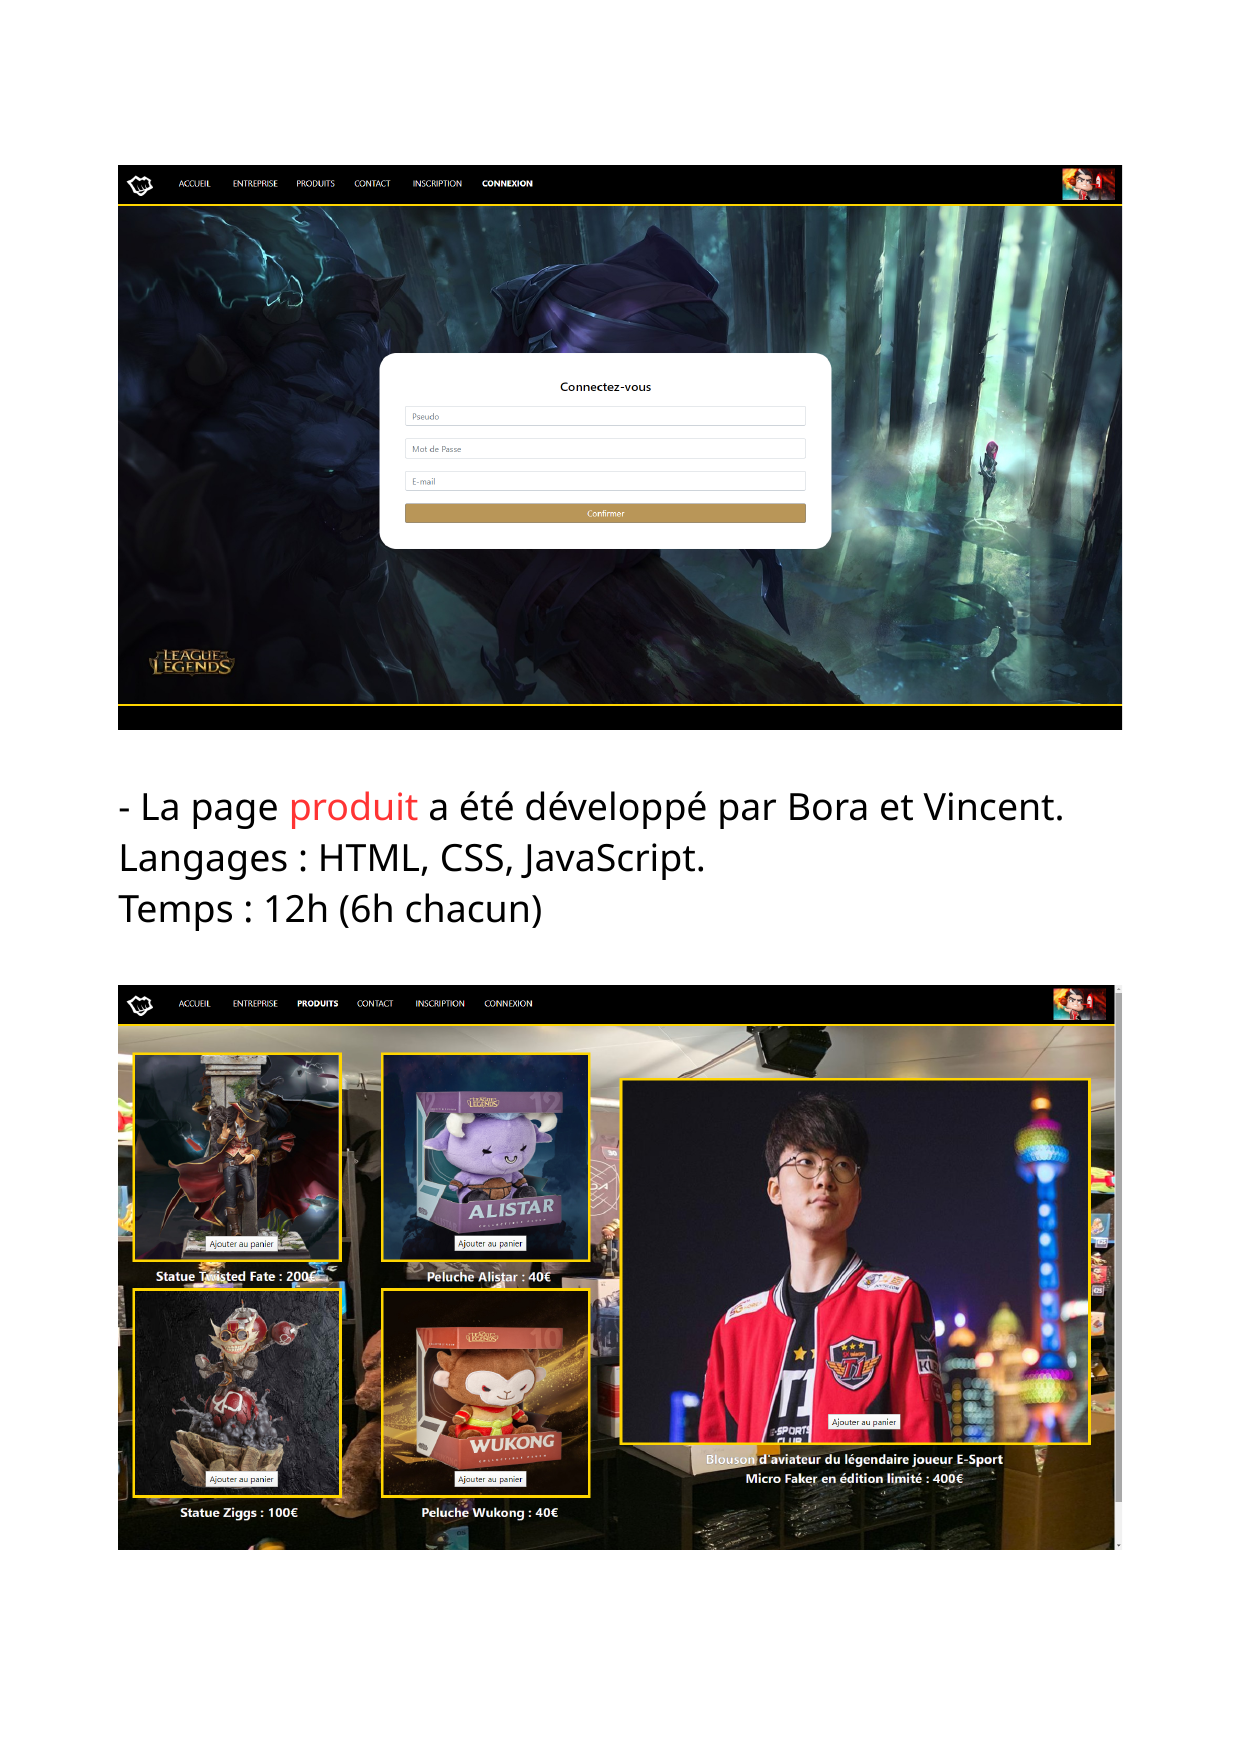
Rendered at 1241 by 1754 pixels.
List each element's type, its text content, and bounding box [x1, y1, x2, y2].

text Temps : 12h (6h chacun) [118, 883, 1122, 934]
picture [118, 165, 1123, 730]
text Langages : HTML, CSS, JavaScript. [118, 832, 1122, 883]
text - La page produit a été développé par Bora et Vincent. [118, 781, 1122, 832]
picture [118, 985, 1123, 1550]
